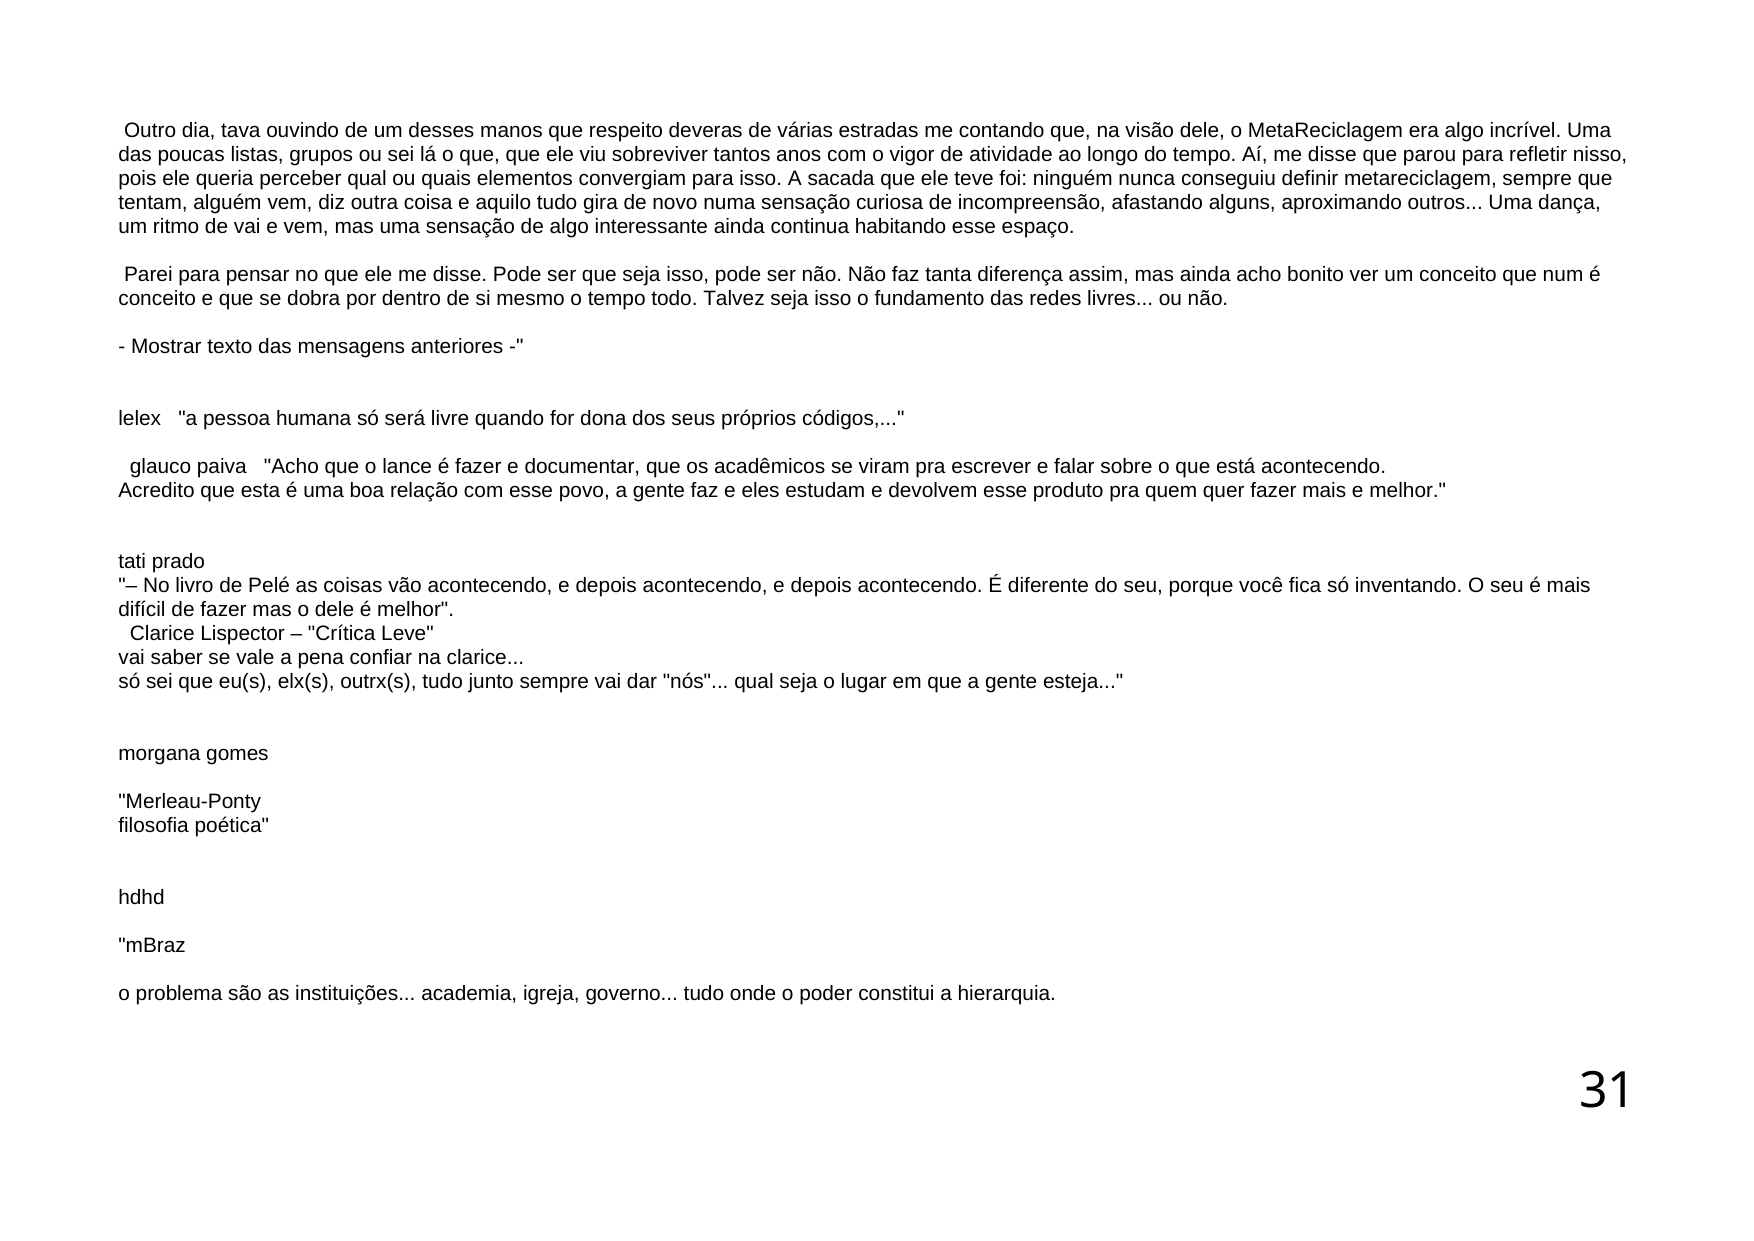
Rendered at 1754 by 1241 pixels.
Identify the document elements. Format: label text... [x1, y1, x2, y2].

text glauco paiva "Acho que o lance é fazer e documentar, que os acadêmicos se viram pra escrever e falar sobre o que está acontecendo. [118, 453, 1636, 477]
text lelex "a pessoa humana só será livre quando for dona dos seus próprios códigos,..." [118, 406, 1636, 429]
text filosofia poética" [118, 813, 1636, 837]
text - Mostrar texto das mensagens anteriores -" [118, 334, 1636, 358]
text "Merleau-Ponty [118, 789, 1636, 813]
text Outro dia, tava ouvindo de um desses manos que respeito deveras de várias estradas me contando que, na visão dele, o MetaReciclagem era algo incrível. Uma das poucas listas, grupos ou sei lá o que, que ele viu sobreviver tantos anos com o vigor de atividade ao longo do tempo. Aí, me disse que parou para refletir nisso, pois ele queria perceber qual ou quais elementos convergiam para isso. A sacada que ele teve foi: ninguém nunca conseguiu definir metareciclagem, sempre que tentam, alguém vem, diz outra coisa e aquilo tudo gira de novo numa sensação curiosa de incompreensão, afastando alguns, aproximando outros... Uma dança, um ritmo de vai e vem, mas uma sensação de algo interessante ainda continua habitando esse espaço. [118, 118, 1636, 238]
text Clarice Lispector – "Crítica Leve" [118, 621, 1636, 645]
text "– No livro de Pelé as coisas vão acontecendo, e depois acontecendo, e depois acontecendo. É diferente do seu, porque você fica só inventando. O seu é mais difícil de fazer mas o dele é melhor". [118, 573, 1636, 621]
text vai saber se vale a pena confiar na clarice... [118, 645, 1636, 669]
text o problema são as instituições... academia, igreja, governo... tudo onde o poder constitui a hierarquia. [118, 981, 1636, 1004]
text Acredito que esta é uma boa relação com esse povo, a gente faz e eles estudam e devolvem esse produto pra quem quer fazer mais e melhor." [118, 477, 1636, 501]
text só sei que eu(s), elx(s), outrx(s), tudo junto sempre vai dar "nós"... qual seja o lugar em que a gente esteja..." [118, 669, 1636, 693]
text tati prado [118, 549, 1636, 573]
text hdhd [118, 885, 1636, 909]
text Parei para pensar no que ele me disse. Pode ser que seja isso, pode ser não. Não faz tanta diferença assim, mas ainda acho bonito ver um conceito que num é conceito e que se dobra por dentro de si mesmo o tempo todo. Talvez seja isso o fundamento das redes livres... ou não. [118, 262, 1636, 310]
text morgana gomes [118, 741, 1636, 765]
text "mBraz [118, 933, 1636, 957]
